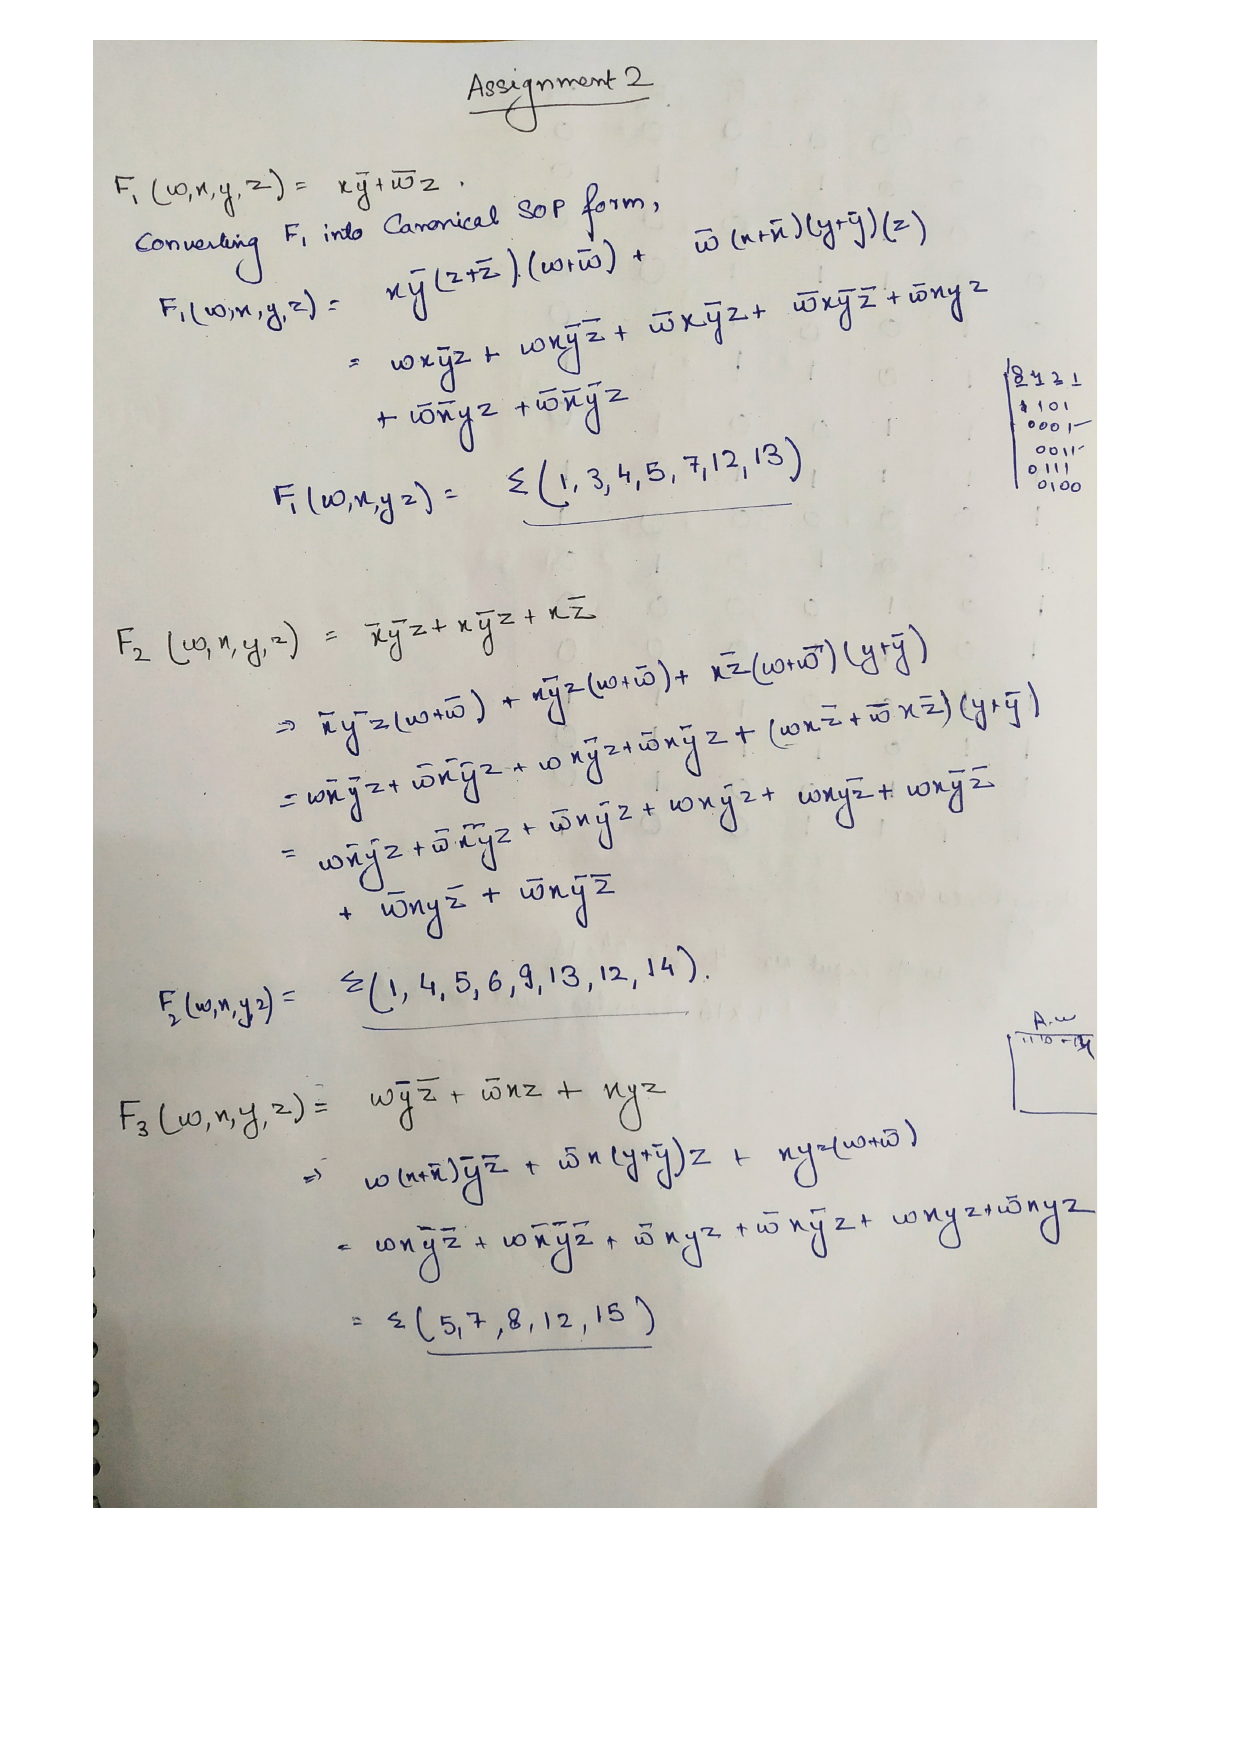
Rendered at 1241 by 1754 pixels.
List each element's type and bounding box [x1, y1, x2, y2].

picture [93, 40, 1098, 1508]
